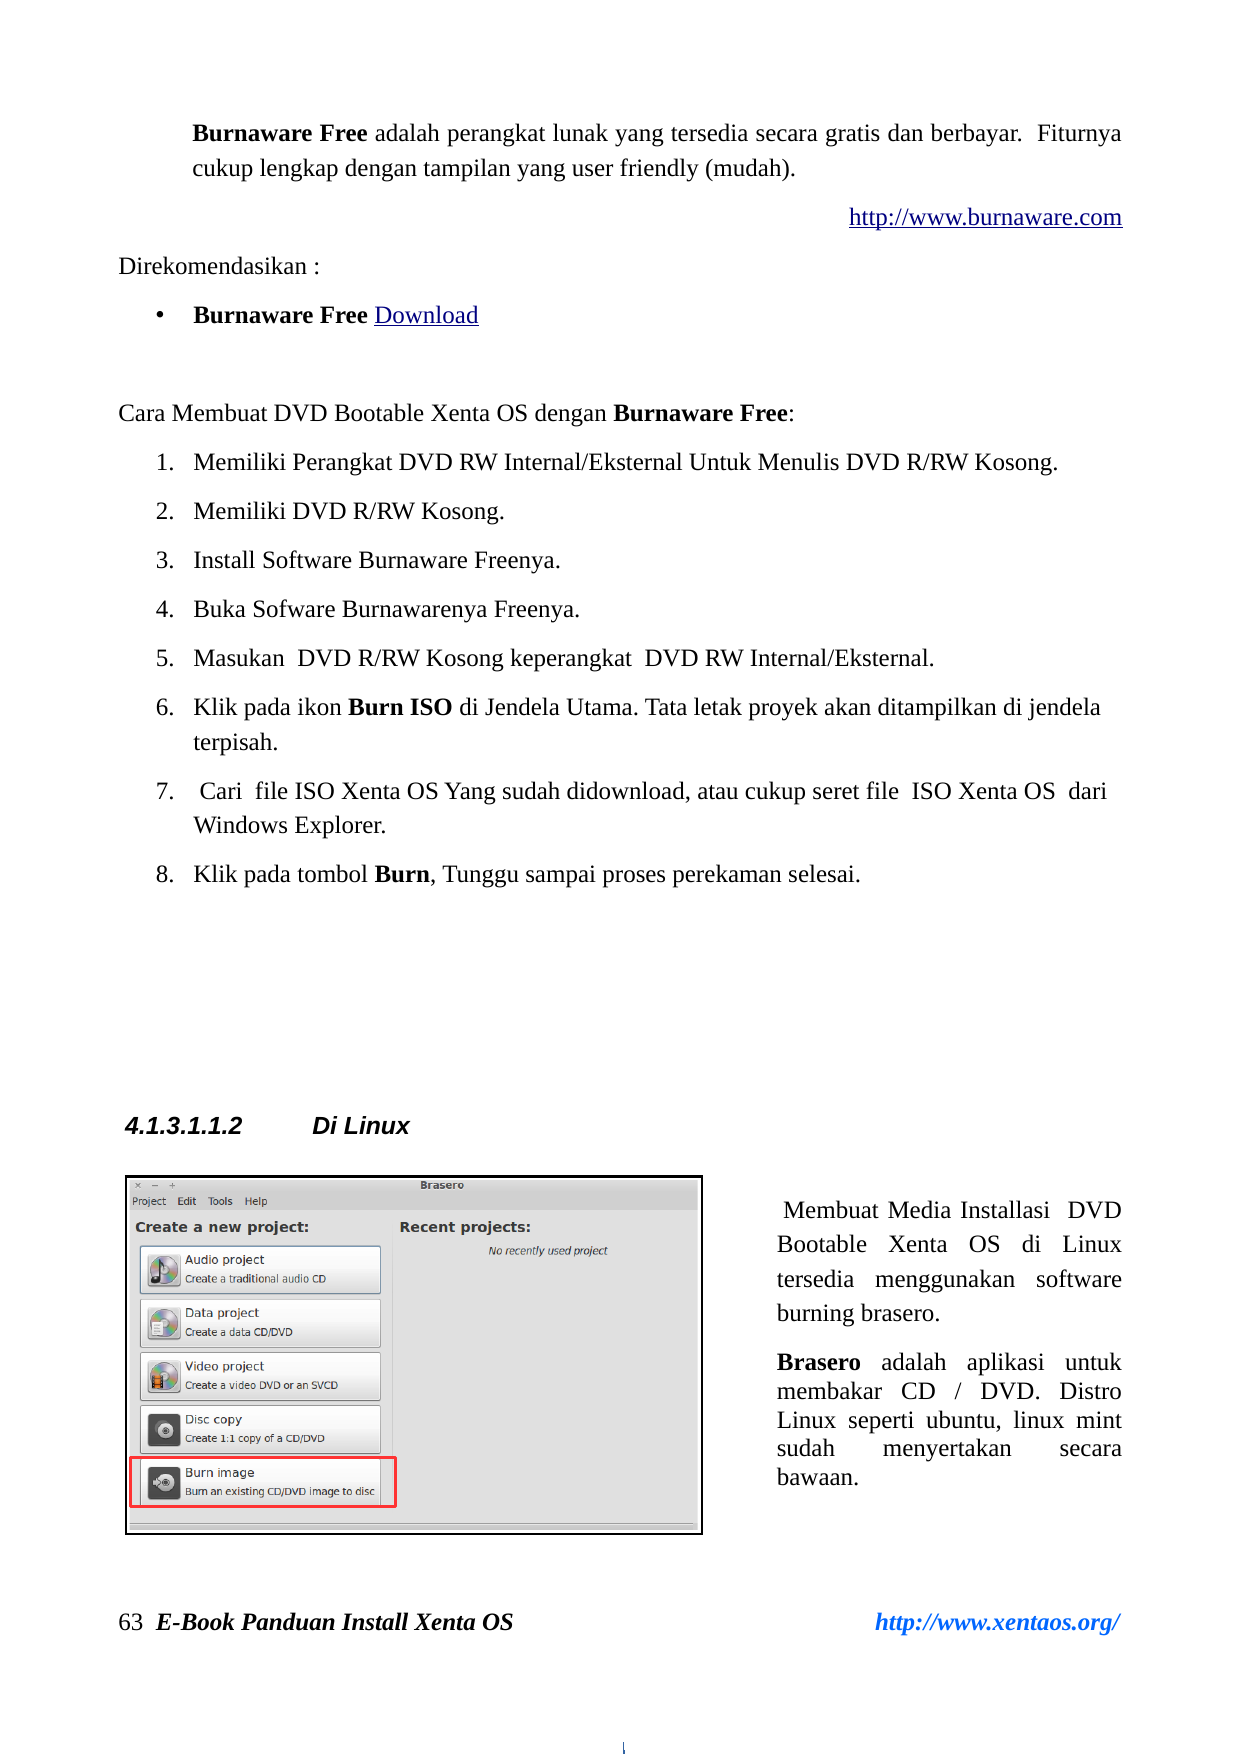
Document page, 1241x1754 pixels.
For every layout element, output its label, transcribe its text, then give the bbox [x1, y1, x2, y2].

list Buka Sofware Burnawarenya Freenya. [156, 594, 1122, 623]
list Memiliki Perangkat DVD RW Internal/Eksternal Untuk Menulis DVD R/RW Kosong. [156, 447, 1122, 476]
text Direkomendasikan : [118, 251, 1122, 279]
subtitle Di Linux [118, 1111, 1122, 1139]
text Membuat Media Installasi DVD Bootable Xenta OS di Linux tersedia menggunakan software burning brasero. [703, 1195, 1122, 1327]
list Memiliki DVD R/RW Kosong. [156, 496, 1122, 525]
list Klik pada ikon Burn ISO di Jendela Utama. Tata letak proyek akan ditampilkan di jendela terpisah. [156, 692, 1122, 756]
text Burnaware Free adalah perangkat lunak yang tersedia secara gratis dan berbayar. Fiturnya cukup lengkap dengan tampilan yang user friendly (mudah). [192, 118, 1122, 181]
picture [132, 1459, 394, 1505]
list Masukan DVD R/RW Kosong keperangkat DVD RW Internal/Eksternal. [156, 643, 1122, 672]
text http://www.burnaware.com [192, 202, 1122, 230]
picture [129, 1180, 698, 1530]
list Install Software Burnaware Freenya. [156, 545, 1122, 574]
list Burnaware Free Download [156, 300, 1122, 328]
text Cara Membuat DVD Bootable Xenta OS dengan Burnaware Free: [118, 398, 1122, 427]
list Klik pada tombol Burn, Tunggu sampai proses perekaman selesai. [156, 859, 1122, 888]
list Cari file ISO Xenta OS Yang sudah didownload, atau cukup seret file ISO Xenta OS dari Windows Explorer. [156, 776, 1122, 839]
text [127, 1178, 701, 1533]
text Brasero adalah aplikasi untuk membakar CD / DVD. Distro Linux seperti ubuntu, linux mint sudah menyertakan secara bawaan. [703, 1347, 1122, 1491]
